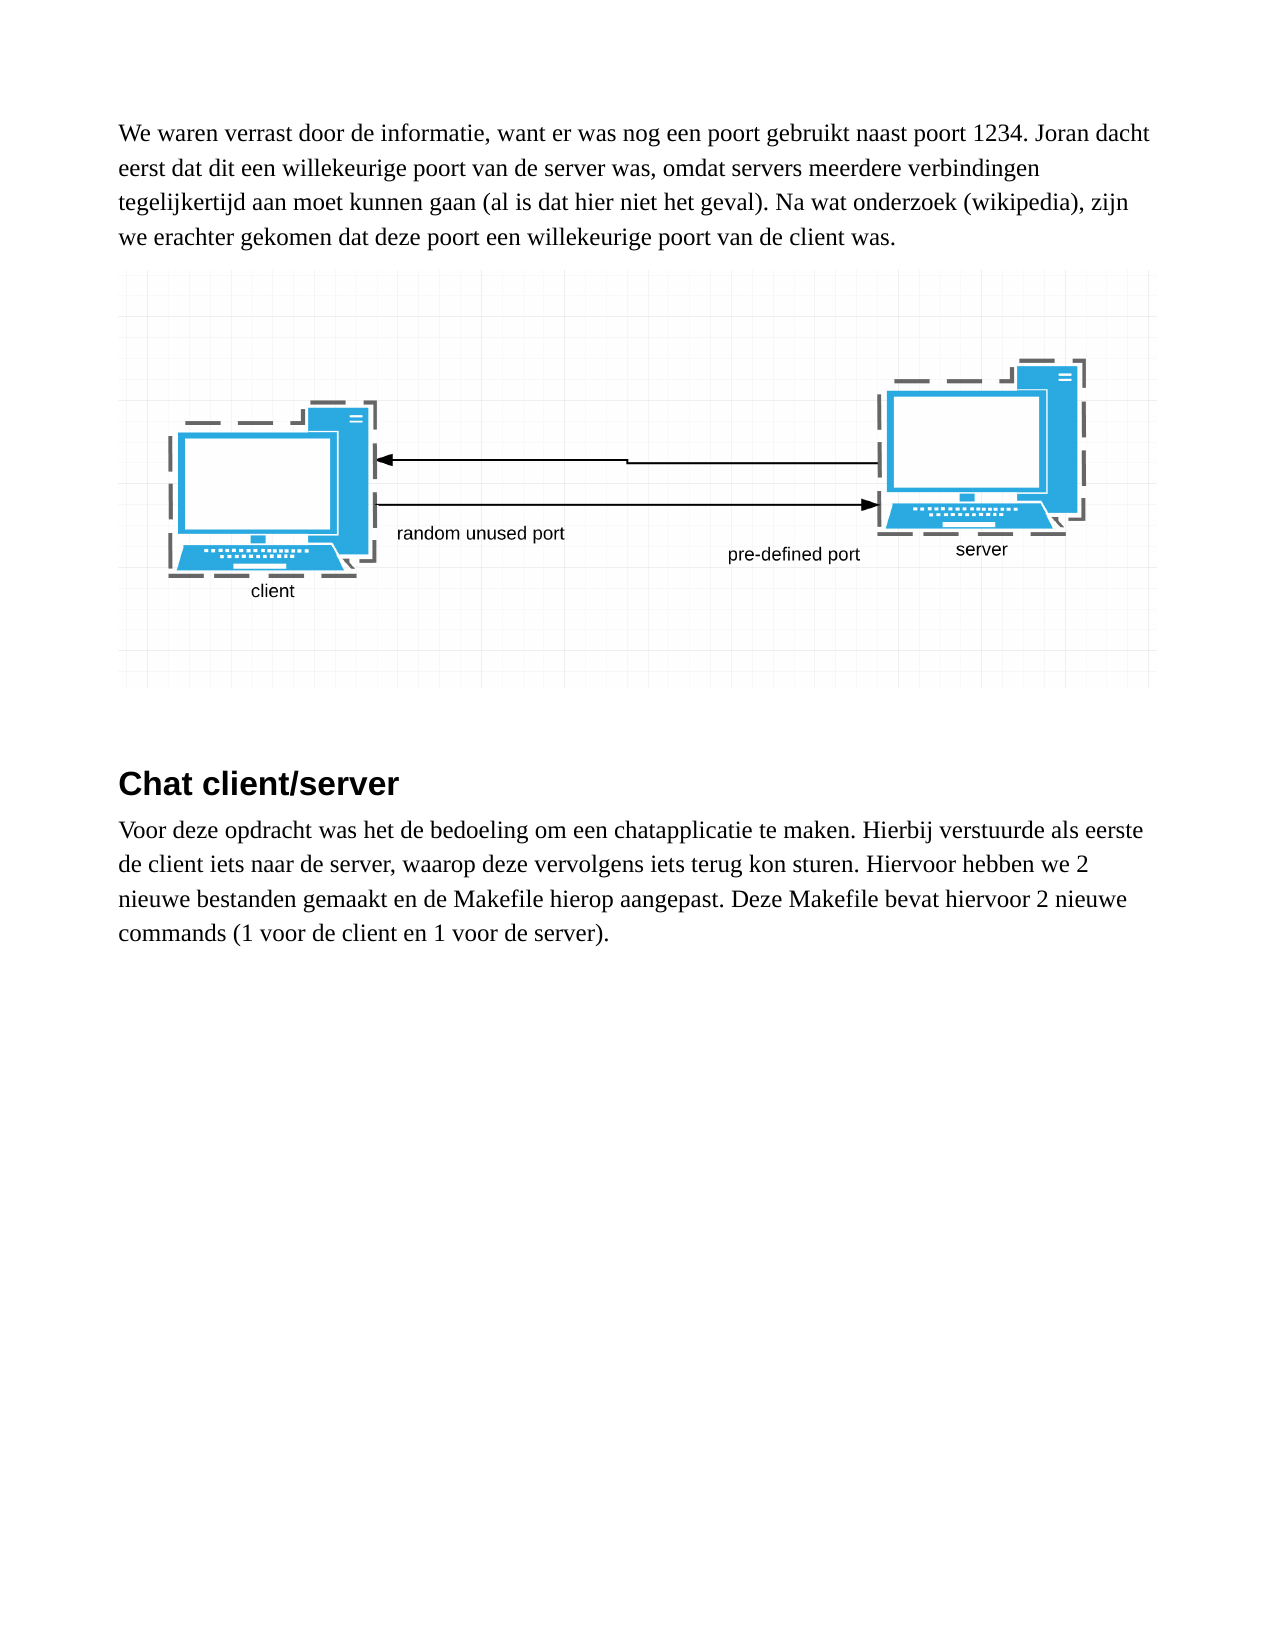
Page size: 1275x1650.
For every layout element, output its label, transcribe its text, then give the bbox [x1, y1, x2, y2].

text Voor deze opdracht was het de bedoeling om een chatapplicatie te maken. Hierbij verstuurde als eerste de client iets naar de server, waarop deze vervolgens iets terug kon sturen. Hiervoor hebben we 2 nieuwe bestanden gemaakt en de Makefile hierop aangepast. Deze Makefile bevat hiervoor 2 nieuwe commands (1 voor de client en 1 voor de server). [118, 815, 1157, 947]
text We waren verrast door de informatie, want er was nog een poort gebruikt naast poort 1234. Joran dacht eerst dat dit een willekeurige poort van de server was, omdat servers meerdere verbindingen tegelijkertijd aan moet kunnen gaan (al is dat hier niet het geval). Na wat onderzoek (wikipedia), zijn we erachter gekomen dat deze poort een willekeurige poort van de client was. [118, 118, 1157, 250]
subtitle Chat client/server [118, 764, 1157, 802]
picture [118, 270, 1157, 688]
